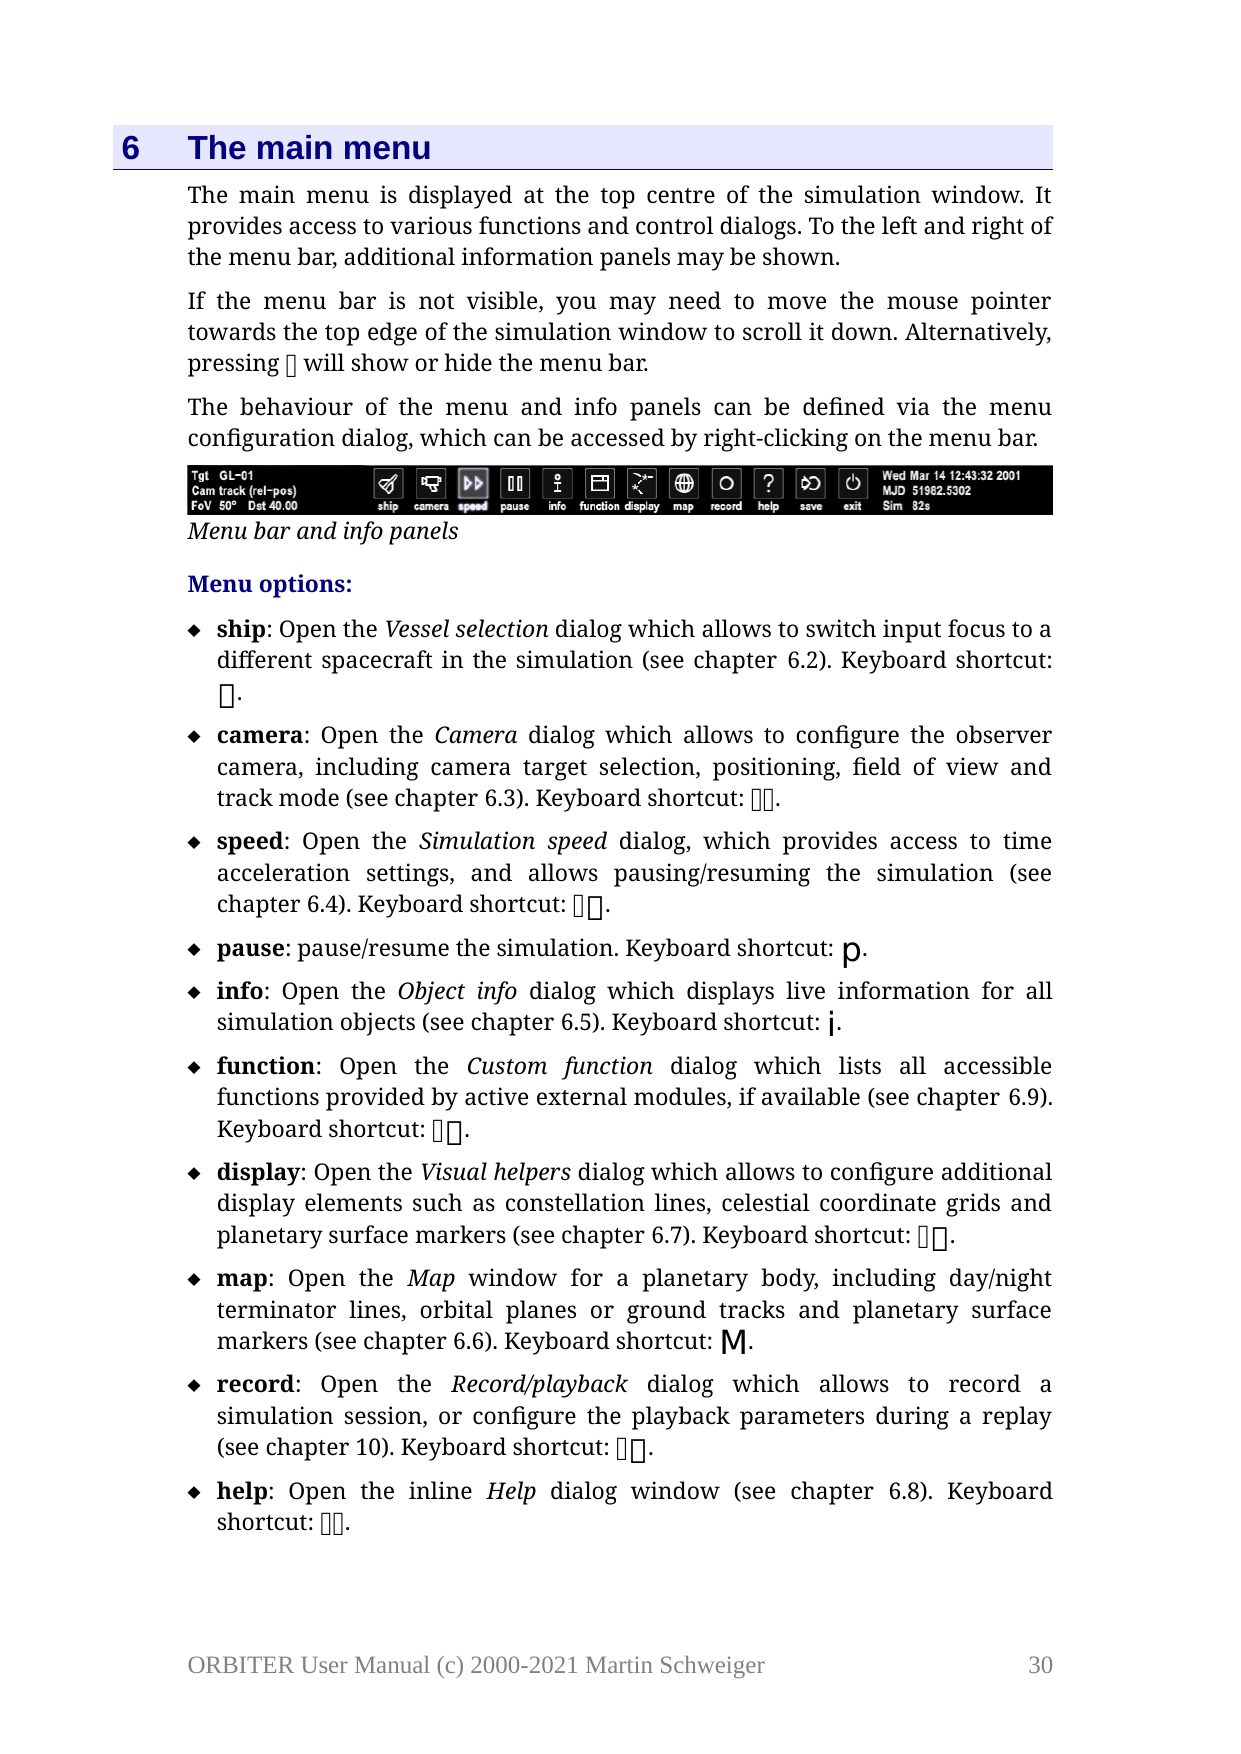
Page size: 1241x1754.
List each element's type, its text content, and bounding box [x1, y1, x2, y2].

text If the menu bar is not visible, you may need to move the mouse pointer towards the top edge of the simulation window to scroll it down. Alternatively, pressing  will show or hide the menu bar. [187, 284, 1053, 378]
list display: Open the Visual helpers dialog which allows to configure additional display elements such as constellation lines, celestial coordinate grids and planetary surface markers (see chapter 6.6). Keyboard shortcut: . [187, 1156, 1053, 1249]
picture [187, 465, 1053, 515]
list map: Open the Map window for a planetary body, including day/night terminator lines, orbital planes or ground tracks and planetary surface markers (see chapter 6.5). Keyboard shortcut: M. [187, 1262, 1053, 1356]
list pause: pause/resume the simulation. Keyboard shortcut: p. [187, 931, 1053, 962]
subtitle Menu options: [187, 568, 1053, 599]
list camera: Open the Camera dialog which allows to configure the observer camera, including camera target selection, positioning, field of view and track mode (see chapter 6.2). Keyboard shortcut: . [187, 719, 1053, 812]
list function: Open the Custom function dialog which lists all accessible functions provided by active external modules, if available (see chapter 6.8). Keyboard shortcut: . [187, 1049, 1053, 1143]
list ship: Open the Vessel selection dialog which allows to switch input focus to a different spacecraft in the simulation (see chapter 6.1). Keyboard shortcut: . [187, 612, 1053, 706]
text The behaviour of the menu and info panels can be defined via the menu configuration dialog, which can be accessed by right-clicking on the menu bar. [187, 390, 1053, 453]
subtitle The main menu [113, 125, 1053, 169]
list info: Open the Object info dialog which displays live information for all simulation objects (see chapter 6.4). Keyboard shortcut: i. [187, 974, 1053, 1037]
text The main menu is displayed at the top centre of the simulation window. It provides access to various functions and control dialogs. To the left and right of the menu bar, additional information panels may be shown. [187, 178, 1053, 272]
list record: Open the Record/playback dialog which allows to record a simulation session, or configure the playback parameters during a replay (see chapter 10). Keyboard shortcut: . [187, 1368, 1053, 1462]
text Menu bar and info panels [187, 515, 1053, 546]
list help: Open the inline Help dialog window (see chapter 6.7). Keyboard shortcut: . [187, 1474, 1053, 1537]
list speed: Open the Simulation speed dialog, which provides access to time acceleration settings, and allows pausing/resuming the simulation (see chapter 6.3). Keyboard shortcut: . [187, 825, 1053, 918]
